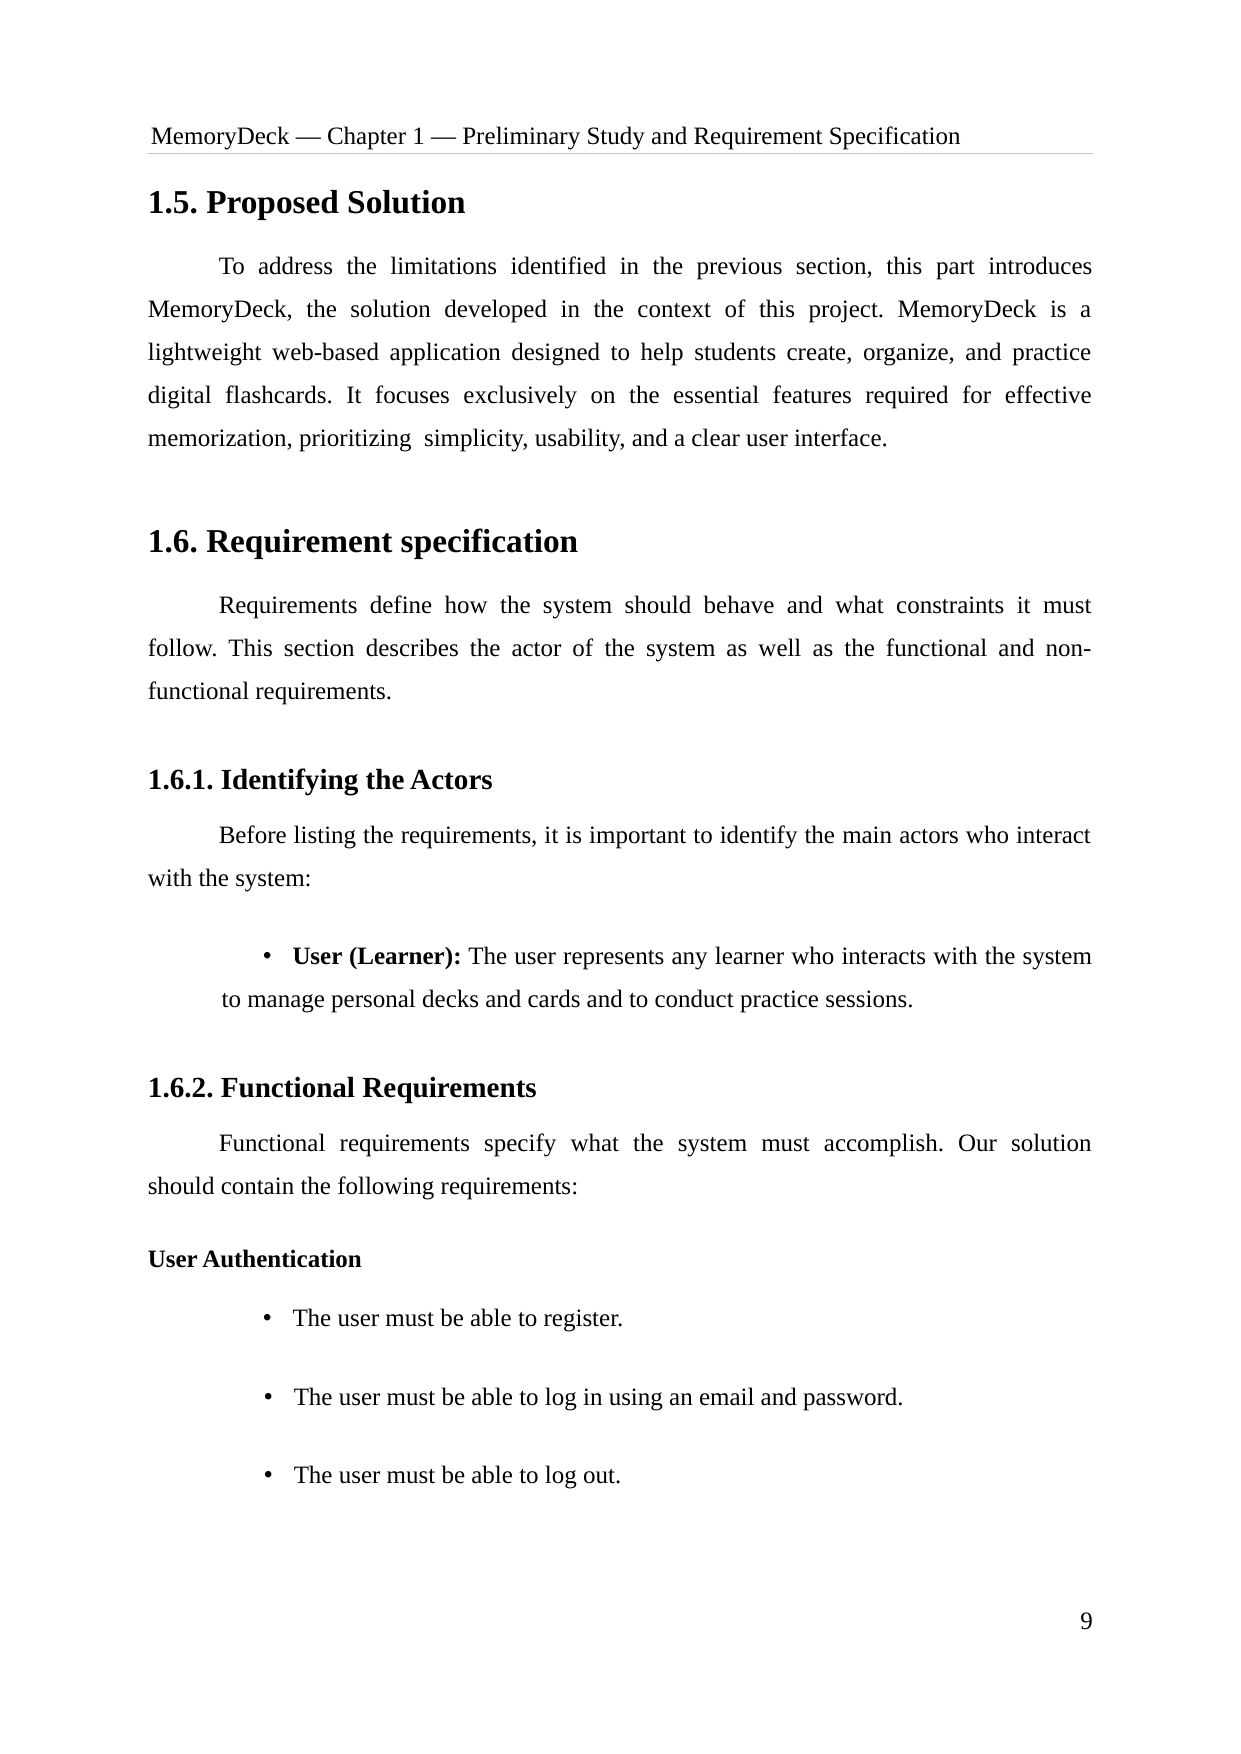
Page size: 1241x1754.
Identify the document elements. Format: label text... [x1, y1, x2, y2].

list The user must be able to log out. [193, 1460, 1093, 1489]
text To address the limitations identified in the previous section, this part introduces MemoryDeck, the solution developed in the context of this project. MemoryDeck is a lightweight web-based application designed to help students create, organize, and practice digital flashcards. It focuses exclusively on the essential features required for effective memorization, prioritizing simplicity, usability, and a clear user interface. [148, 251, 1093, 452]
list User (Learner): The user represents any learner who interacts with the system to manage personal decks and cards and to conduct practice sessions. [192, 941, 1093, 1013]
subtitle 1.6.2. Functional Requirements [148, 1070, 1093, 1104]
subtitle 1.6.1. Identifying the Actors [148, 762, 1093, 796]
text Requirements define how the system should behave and what constraints it must follow. This section describes the actor of the system as well as the functional and non-functional requirements. [148, 590, 1093, 705]
list The user must be able to register. [192, 1303, 1093, 1332]
list The user must be able to log in using an email and password. [193, 1382, 1093, 1411]
subtitle User Authentication [148, 1244, 1093, 1273]
text Functional requirements specify what the system must accomplish. Our solution should contain the following requirements: [148, 1128, 1093, 1200]
subtitle 1.6. Requirement specification [148, 522, 1093, 560]
subtitle 1.5. Proposed Solution [148, 182, 1093, 221]
text Before listing the requirements, it is important to identify the main actors who interact with the system: [148, 820, 1093, 892]
